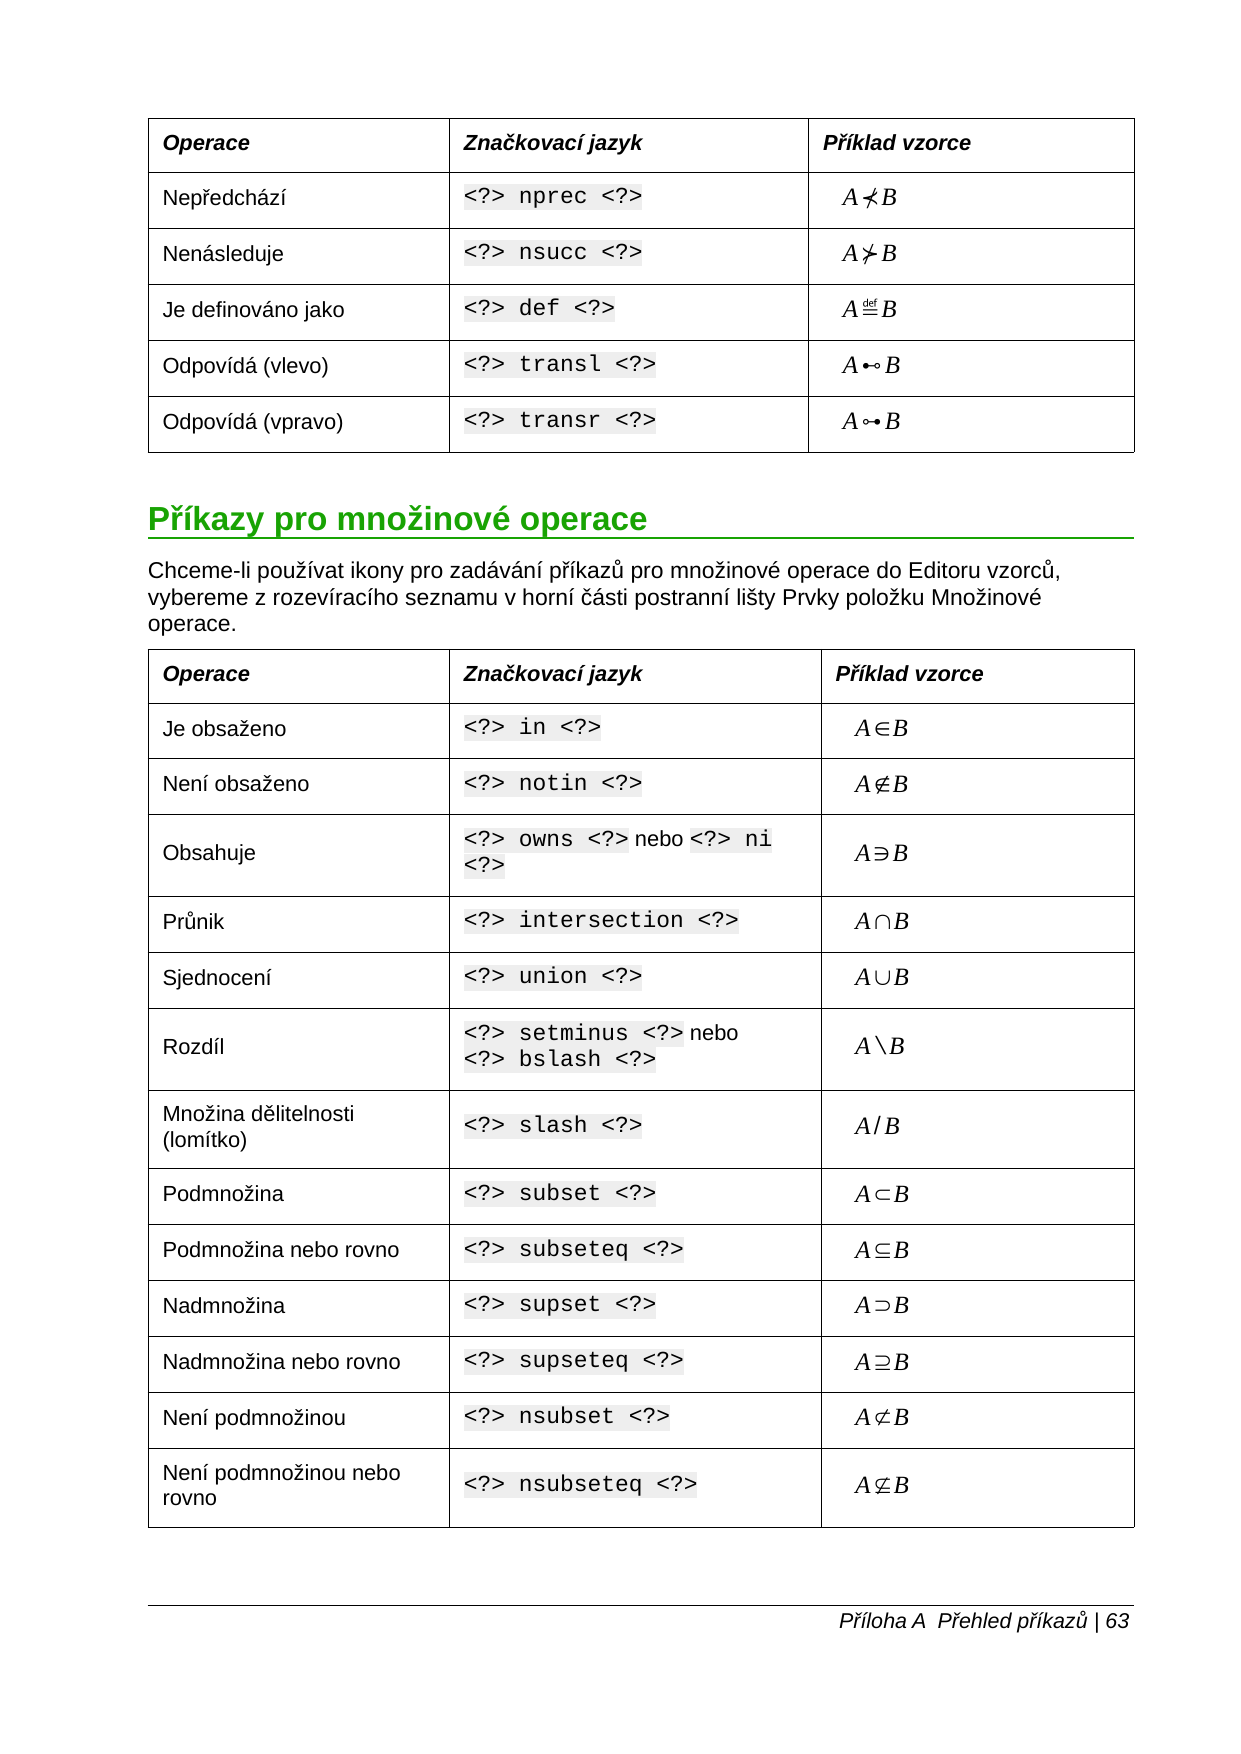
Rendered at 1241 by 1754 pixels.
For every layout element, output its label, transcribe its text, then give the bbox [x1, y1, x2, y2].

table_cell <?> nprec <?> [450, 173, 808, 228]
table_cell [809, 397, 1134, 452]
table_cell Není podmnožinou nebo rovno [149, 1449, 449, 1527]
table_cell Je definováno jako [149, 285, 449, 339]
table_cell Sjednocení [149, 953, 449, 1008]
table_cell [822, 1393, 1134, 1448]
table_cell <?> transl <?> [450, 341, 808, 396]
table_cell <?> in <?> [450, 704, 821, 758]
table_header Operace [149, 119, 449, 172]
table_cell <?> setminus <?> nebo <?> bslash <?> [450, 1009, 821, 1089]
table_cell <?> subset <?> [450, 1169, 821, 1224]
table_cell <?> nsucc <?> [450, 229, 808, 283]
table_cell [822, 1449, 1134, 1527]
table_cell [809, 341, 1134, 396]
table_cell [822, 704, 1134, 758]
table_cell [822, 1281, 1134, 1336]
table_cell <?> supseteq <?> [450, 1337, 821, 1392]
table_cell [809, 173, 1134, 228]
table_cell <?> nsubset <?> [450, 1393, 821, 1448]
table_cell <?> owns <?> nebo <?> ni <?> [450, 815, 821, 896]
table_cell Obsahuje [149, 815, 449, 896]
table_header Značkovací jazyk [450, 650, 821, 702]
table_cell Odpovídá (vlevo) [149, 341, 449, 396]
table_cell <?> def <?> [450, 285, 808, 339]
table_cell <?> transr <?> [450, 397, 808, 452]
table_cell Podmnožina nebo rovno [149, 1225, 449, 1280]
table_cell <?> notin <?> [450, 759, 821, 814]
table_cell Není obsaženo [149, 759, 449, 814]
table_header Značkovací jazyk [450, 119, 808, 172]
table_cell <?> slash <?> [450, 1091, 821, 1168]
table_cell Rozdíl [149, 1009, 449, 1089]
table_cell Nenásleduje [149, 229, 449, 283]
table_cell Odpovídá (vpravo) [149, 397, 449, 452]
table_header Příklad vzorce [822, 650, 1134, 702]
table_cell [822, 1091, 1134, 1168]
table_cell <?> intersection <?> [450, 897, 821, 952]
table_cell [822, 1169, 1134, 1224]
table_cell Nadmnožina [149, 1281, 449, 1336]
table_cell <?> nsubseteq <?> [450, 1449, 821, 1527]
table_cell [822, 1337, 1134, 1392]
table_cell [822, 759, 1134, 814]
table_cell Není podmnožinou [149, 1393, 449, 1448]
table_cell [822, 897, 1134, 952]
table_cell <?> supset <?> [450, 1281, 821, 1336]
table_cell [822, 1009, 1134, 1089]
table_cell Nepředchází [149, 173, 449, 228]
table_cell Podmnožina [149, 1169, 449, 1224]
table_cell <?> union <?> [450, 953, 821, 1008]
table_cell [822, 815, 1134, 896]
text Chceme-li používat ikony pro zadávání příkazů pro množinové operace do Editoru vzorců, vybereme z rozevíracího seznamu v horní části postranní lišty Prvky položku Množinové operace. [148, 557, 1134, 636]
table_cell [822, 1225, 1134, 1280]
table_cell [809, 285, 1134, 339]
table_cell [822, 953, 1134, 1008]
table_cell Je obsaženo [149, 704, 449, 758]
table_cell <?> subseteq <?> [450, 1225, 821, 1280]
table_cell Množina dělitelnosti (lomítko) [149, 1091, 449, 1168]
table_header Operace [149, 650, 449, 702]
table_cell [809, 229, 1134, 283]
subtitle Příkazy pro množinové operace [148, 499, 1134, 537]
table_cell Nadmnožina nebo rovno [149, 1337, 449, 1392]
table_cell Průnik [149, 897, 449, 952]
table_header Příklad vzorce [809, 119, 1134, 172]
